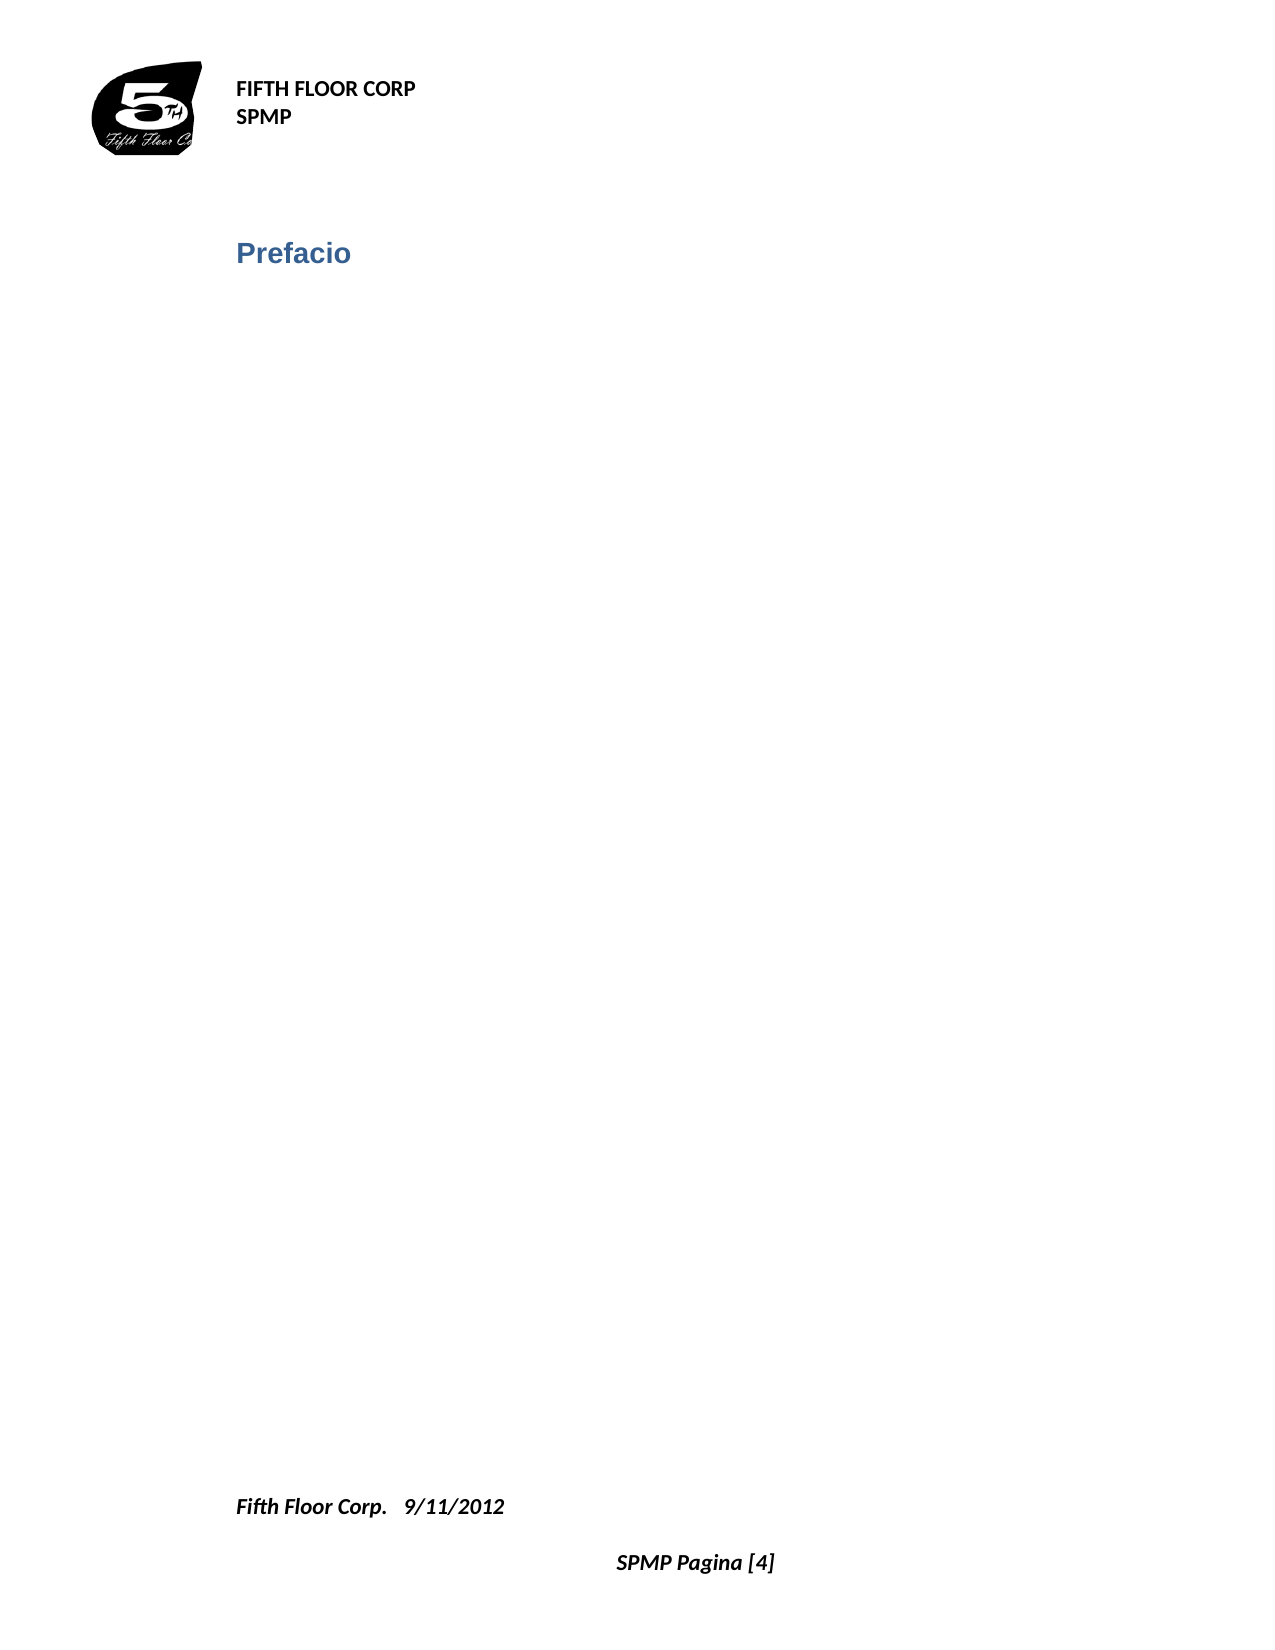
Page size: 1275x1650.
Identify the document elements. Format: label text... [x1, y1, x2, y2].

subtitle Prefacio [236, 236, 1098, 270]
